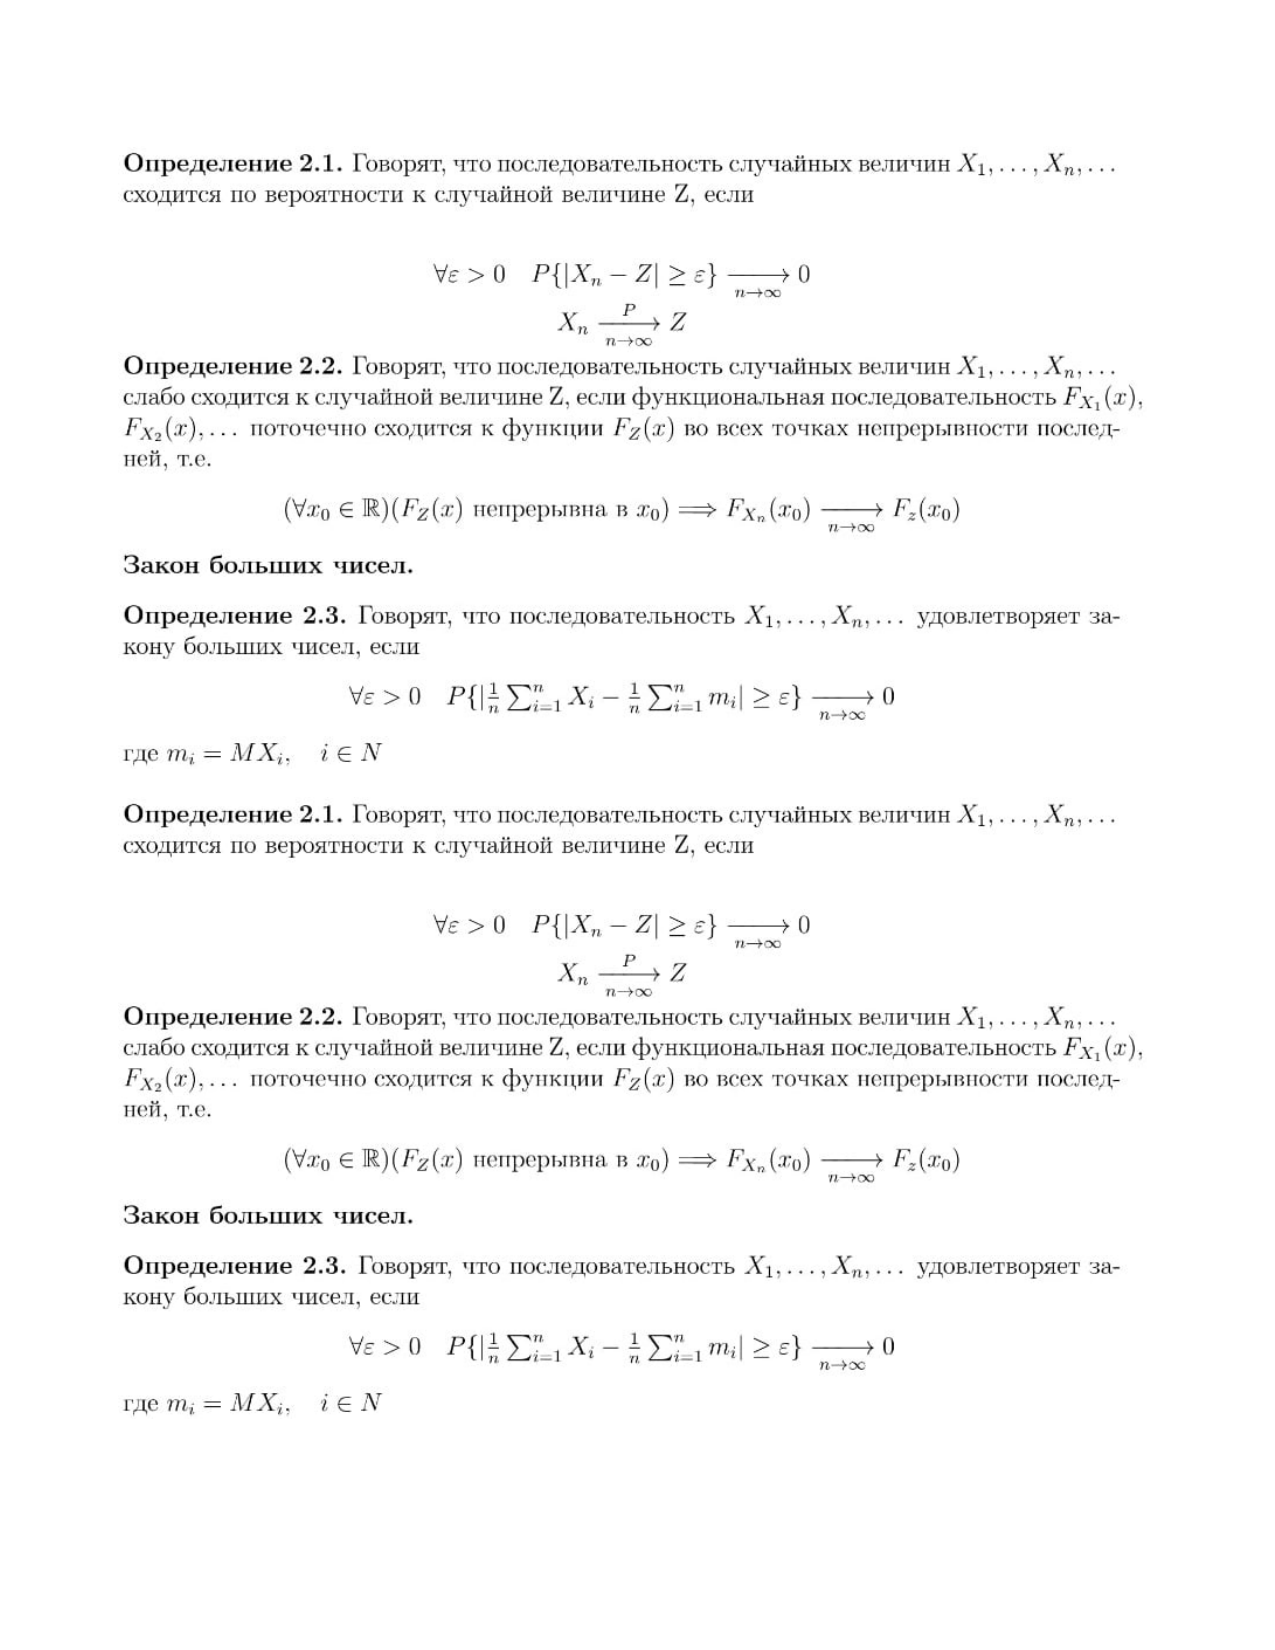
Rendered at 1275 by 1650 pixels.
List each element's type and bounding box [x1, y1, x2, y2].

picture [118, 797, 1157, 1419]
picture [118, 146, 1157, 769]
